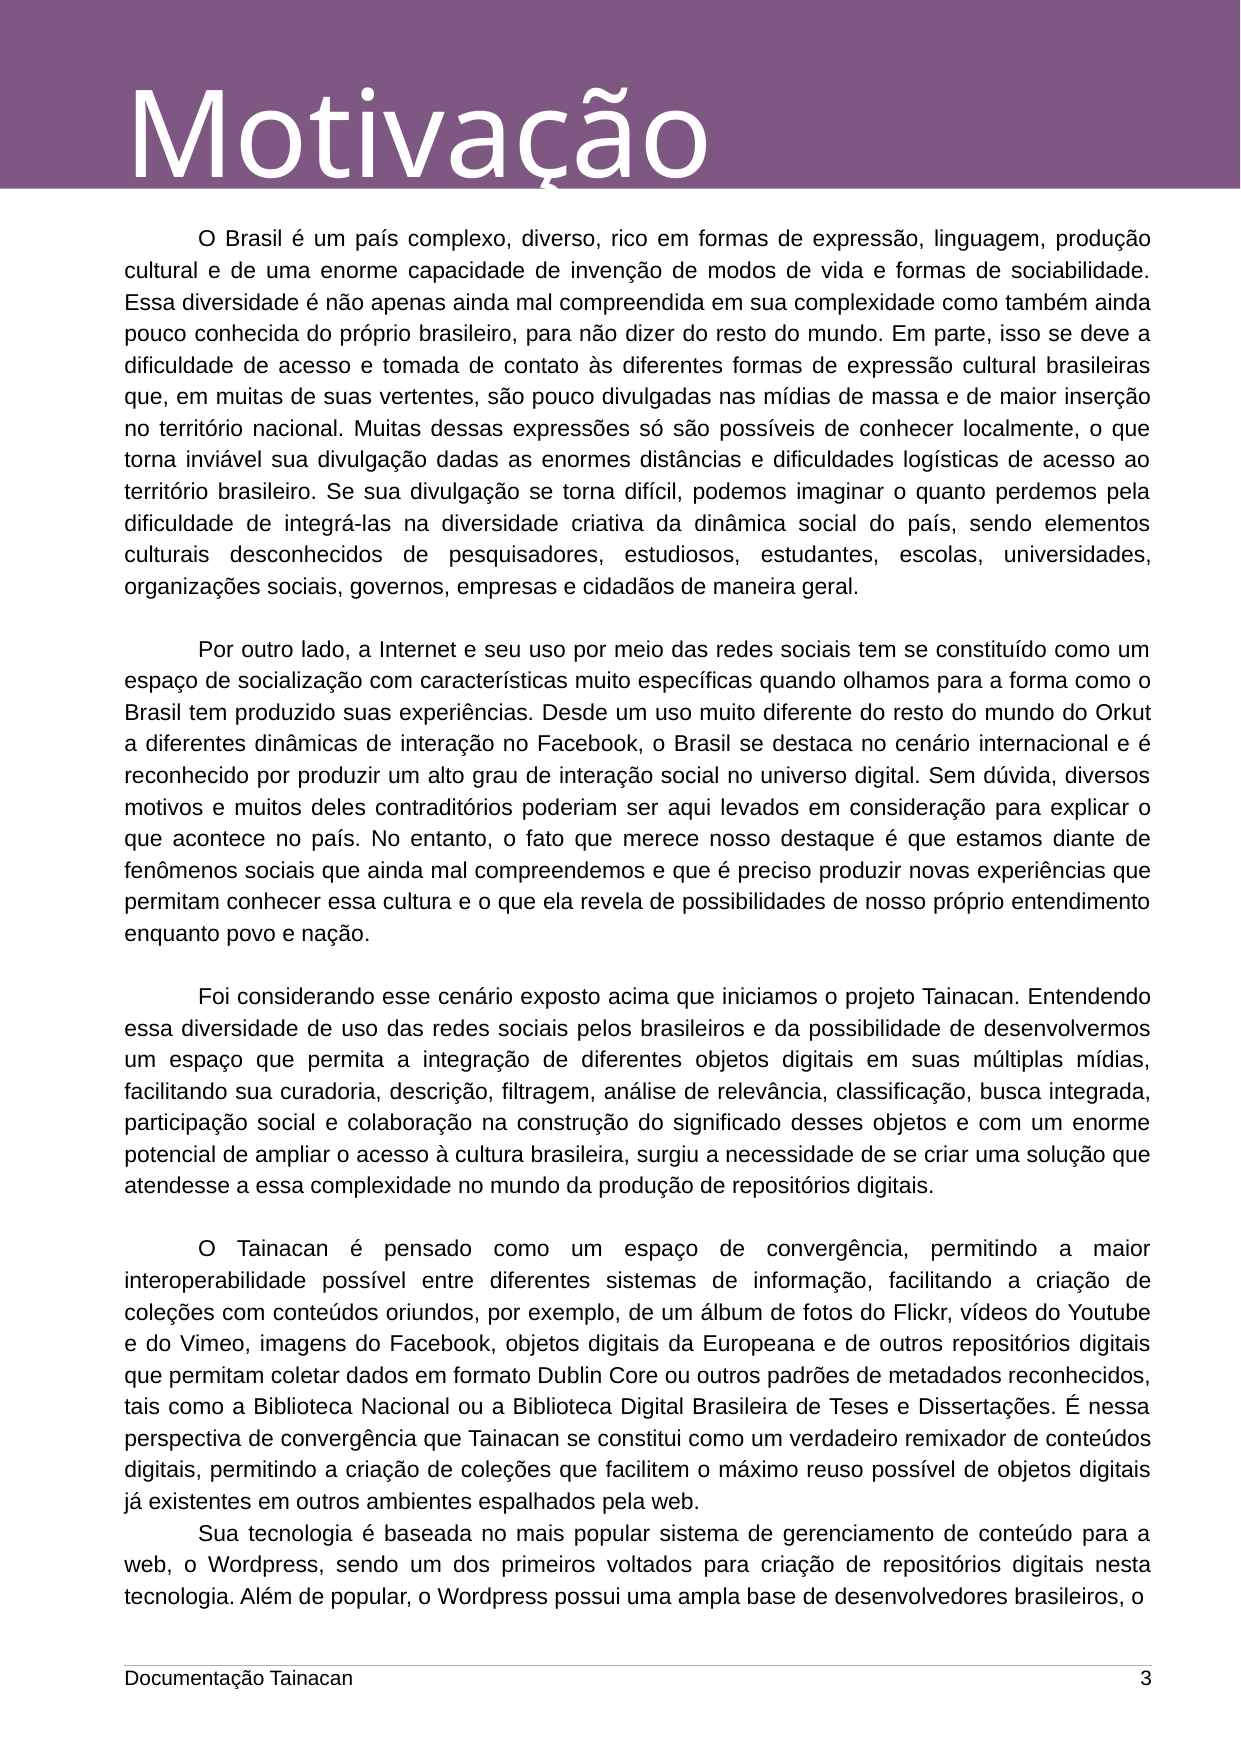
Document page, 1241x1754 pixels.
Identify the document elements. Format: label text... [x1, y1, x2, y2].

text Sua tecnologia é baseada no mais popular sistema de gerenciamento de conteúdo para a web, o Wordpress, sendo um dos primeiros voltados para criação de repositórios digitais nesta tecnologia. Além de popular, o Wordpress possui uma ampla base de desenvolvedores brasileiros, o [124, 1519, 1152, 1609]
text O Tainacan é pensado como um espaço de convergência, permitindo a maior interoperabilidade possível entre diferentes sistemas de informação, facilitando a criação de coleções com conteúdos oriundos, por exemplo, de um álbum de fotos do Flickr, vídeos do Youtube e do Vimeo, imagens do Facebook, objetos digitais da Europeana e de outros repositórios digitais que permitam coletar dados em formato Dublin Core ou outros padrões de metadados reconhecidos, tais como a Biblioteca Nacional ou a Biblioteca Digital Brasileira de Teses e Dissertações. É nessa perspectiva de convergência que Tainacan se constitui como um verdadeiro remixador de conteúdos digitais, permitindo a criação de coleções que facilitem o máximo reuso possível de objetos digitais já existentes em outros ambientes espalhados pela web. [124, 1235, 1152, 1514]
text O Brasil é um país complexo, diverso, rico em formas de expressão, linguagem, produção cultural e de uma enorme capacidade de invenção de modos de vida e formas de sociabilidade. Essa diversidade é não apenas ainda mal compreendida em sua complexidade como também ainda pouco conhecida do próprio brasileiro, para não dizer do resto do mundo. Em parte, isso se deve a dificuldade de acesso e tomada de contato às diferentes formas de expressão cultural brasileiras que, em muitas de suas vertentes, são pouco divulgadas nas mídias de massa e de maior inserção no território nacional. Muitas dessas expressões só são possíveis de conhecer localmente, o que torna inviável sua divulgação dadas as enormes distâncias e dificuldades logísticas de acesso ao território brasileiro. Se sua divulgação se torna difícil, podemos imaginar o quanto perdemos pela dificuldade de integrá-las na diversidade criativa da dinâmica social do país, sendo elementos culturais desconhecidos de pesquisadores, estudiosos, estudantes, escolas, universidades, organizações sociais, governos, empresas e cidadãos de maneira geral. [124, 225, 1152, 599]
text Foi considerando esse cenário exposto acima que iniciamos o projeto Tainacan. Entendendo essa diversidade de uso das redes sociais pelos brasileiros e da possibilidade de desenvolvermos um espaço que permita a integração de diferentes objetos digitais em suas múltiplas mídias, facilitando sua curadoria, descrição, filtragem, análise de relevância, classificação, busca integrada, participação social e colaboração na construção do significado desses objetos e com um enorme potencial de ampliar o acesso à cultura brasileira, surgiu a necessidade de se criar uma solução que atendesse a essa complexidade no mundo da produção de repositórios digitais. [124, 983, 1152, 1199]
subtitle Motivação [124, 189, 1152, 213]
text Por outro lado, a Internet e seu uso por meio das redes sociais tem se constituído como um espaço de socialização com características muito específicas quando olhamos para a forma como o Brasil tem produzido suas experiências. Desde um uso muito diferente do resto do mundo do Orkut a diferentes dinâmicas de interação no Facebook, o Brasil se destaca no cenário internacional e é reconhecido por produzir um alto grau de interação social no universo digital. Sem dúvida, diversos motivos e muitos deles contraditórios poderiam ser aqui levados em consideração para explicar o que acontece no país. No entanto, o fato que merece nosso destaque é que estamos diante de fenômenos sociais que ainda mal compreendemos e que é preciso produzir novas experiências que permitam conhecer essa cultura e o que ela revela de possibilidades de nosso próprio entendimento enquanto povo e nação. [124, 636, 1152, 946]
